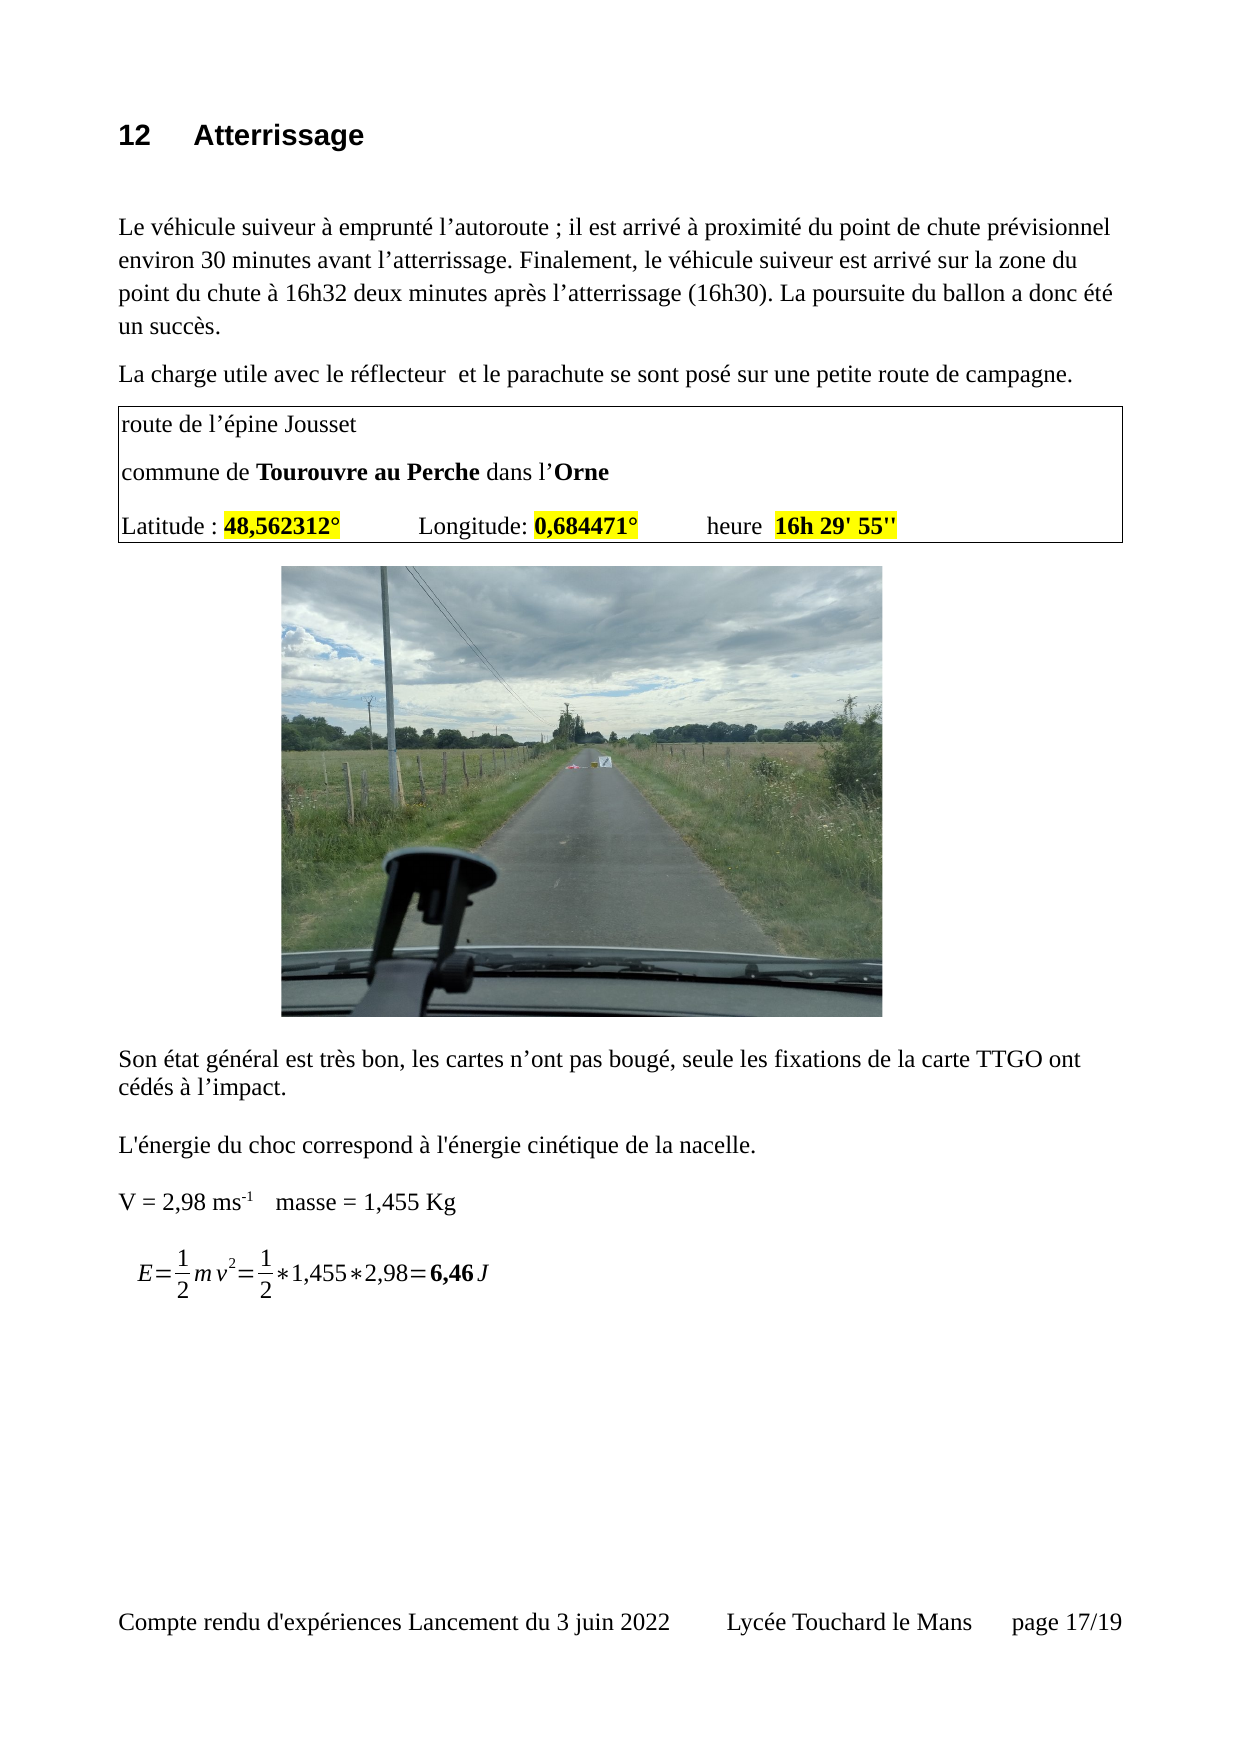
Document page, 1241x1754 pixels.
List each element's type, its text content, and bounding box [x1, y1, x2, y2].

picture [281, 566, 883, 1017]
text L'énergie du choc correspond à l'énergie cinétique de la nacelle. [118, 1130, 1122, 1159]
text commune de Tourouvre au Perche dans l’Orne [119, 454, 1122, 486]
subtitle Atterrissage [118, 118, 1122, 152]
text La charge utile avec le réflecteur et le parachute se sont posé sur une petite route de campagne. [118, 359, 1122, 387]
text route de l’épine Jousset [119, 407, 1122, 438]
text Le véhicule suiveur à emprunté l’autoroute ; il est arrivé à proximité du point de chute prévisionnel environ 30 minutes avant l’atterrissage. Finalement, le véhicule suiveur est arrivé sur la zone du point du chute à 16h32 deux minutes après l’atterrissage (16h30). La poursuite du ballon a donc été un succès. [118, 212, 1122, 340]
text Son état général est très bon, les cartes n’ont pas bougé, seule les fixations de la carte TTGO ont cédés à l’impact. [118, 1044, 1122, 1101]
text V = 2,98 ms-1 masse = 1,455 Kg [118, 1187, 1122, 1216]
text Latitude : 48,562312° Longitude: 0,684471° heure 16h 29' 55'' [119, 508, 1122, 542]
